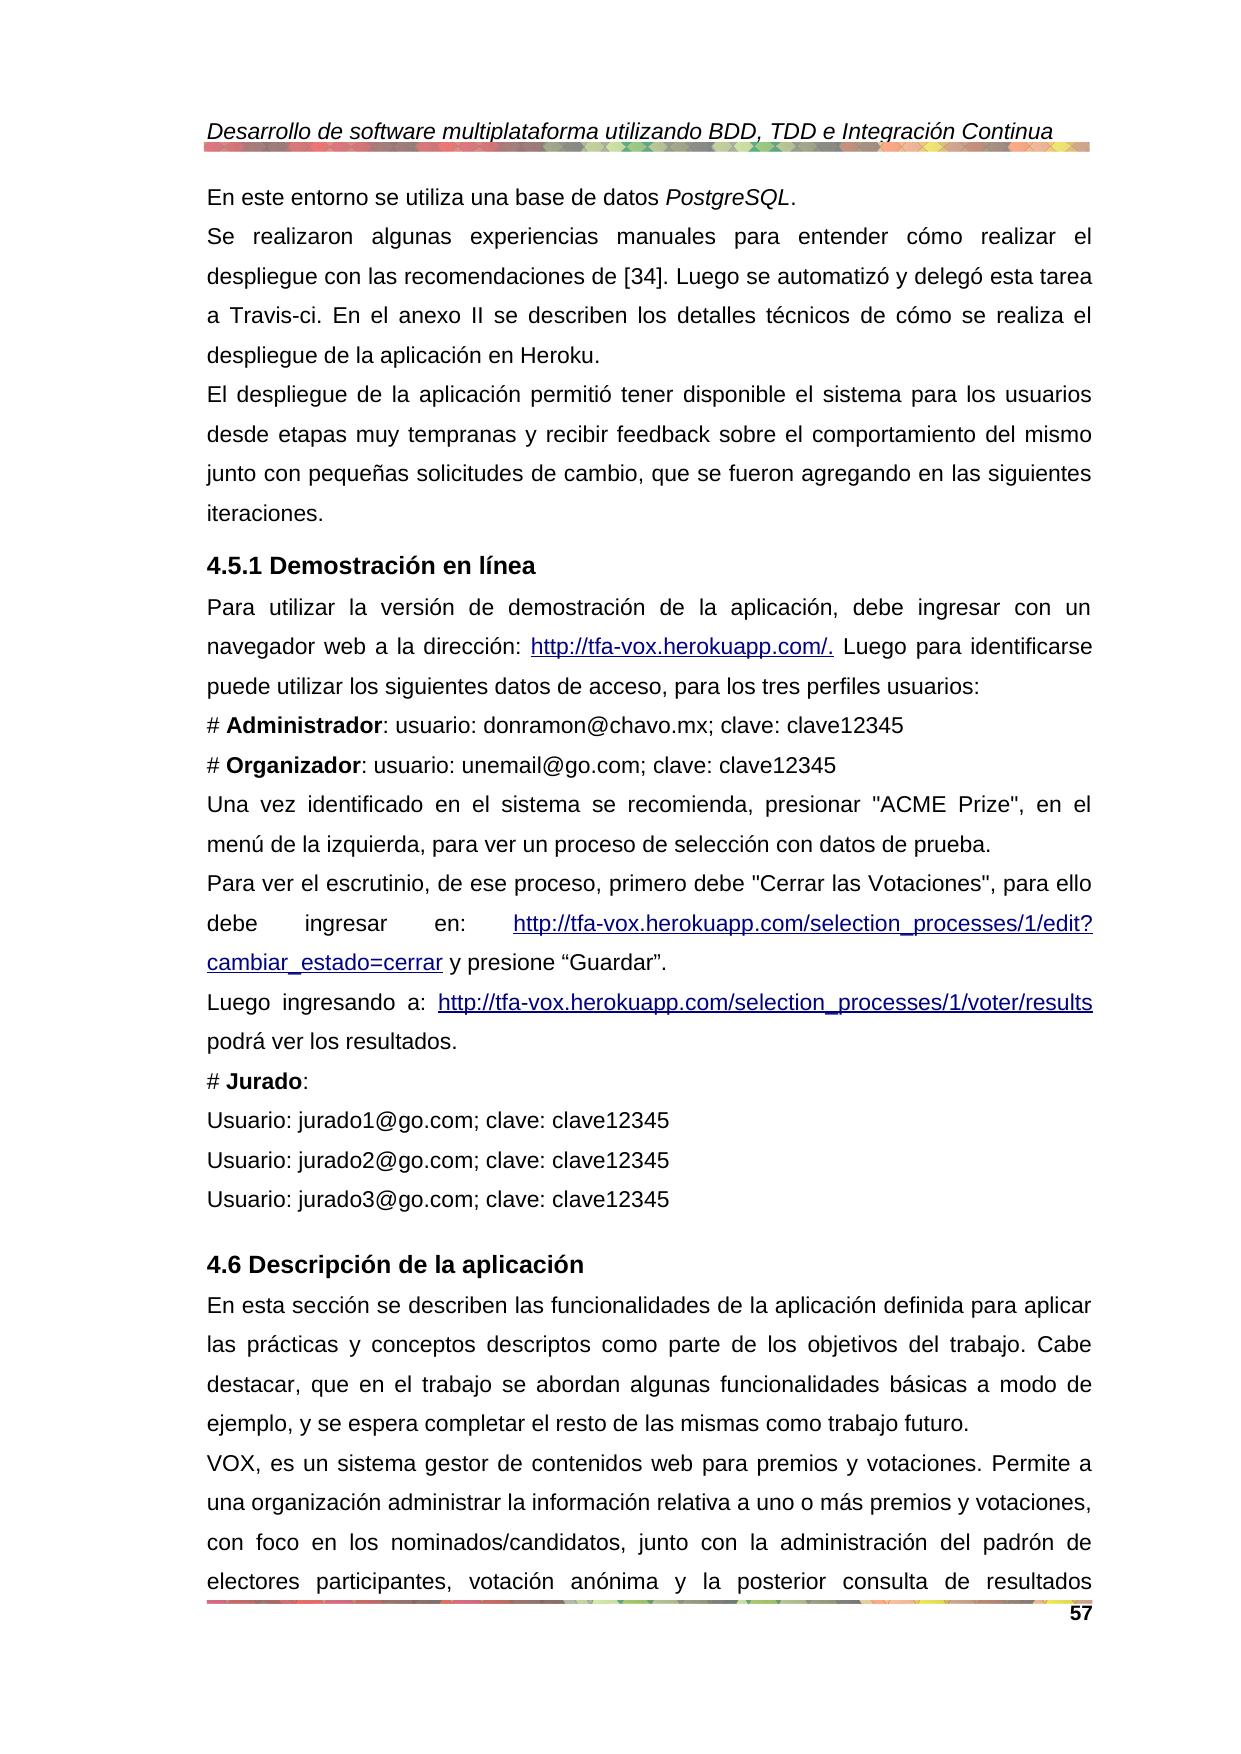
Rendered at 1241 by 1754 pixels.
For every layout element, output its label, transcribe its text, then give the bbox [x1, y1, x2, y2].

text Se realizaron algunas experiencias manuales para entender cómo realizar el despliegue con las recomendaciones de [34]. Luego se automatizó y delegó esta tarea a Travis-ci. En el anexo II se describen los detalles técnicos de cómo se realiza el despliegue de la aplicación en Heroku. [207, 223, 1093, 368]
text Usuario: jurado1@go.com; clave: clave12345 [207, 1107, 1093, 1133]
text Una vez identificado en el sistema se recomienda, presionar "ACME Prize", en el menú de la izquierda, para ver un proceso de selección con datos de prueba. [207, 791, 1093, 857]
text Para utilizar la versión de demostración de la aplicación, debe ingresar con un navegador web a la dirección: http://tfa-vox.herokuapp.com/. Luego para identificarse puede utilizar los siguientes datos de acceso, para los tres perfiles usuarios: [207, 594, 1093, 699]
text Para ver el escrutinio, de ese proceso, primero debe "Cerrar las Votaciones", para ello debe ingresar en: http://tfa-vox.herokuapp.com/selection_processes/1/edit?cambiar_estado=cerrar y presione “Guardar”. [207, 870, 1093, 976]
text Luego ingresando a: http://tfa-vox.herokuapp.com/selection_processes/1/voter/results podrá ver los resultados. [207, 989, 1093, 1054]
text # Administrador: usuario: donramon@chavo.mx; clave: clave12345 [207, 712, 1093, 739]
text Usuario: jurado2@go.com; clave: clave12345 [207, 1147, 1093, 1173]
text En este entorno se utiliza una base de datos PostgreSQL. [207, 184, 1093, 210]
text # Jurado: [207, 1068, 1093, 1094]
text Usuario: jurado3@go.com; clave: clave12345 [207, 1186, 1093, 1212]
subtitle 4.6 Descripción de la aplicación [207, 1251, 1093, 1279]
text # Organizador: usuario: unemail@go.com; clave: clave12345 [207, 752, 1093, 778]
text VOX, es un sistema gestor de contenidos web para premios y votaciones. Permite a una organización administrar la información relativa a uno o más premios y votaciones, con foco en los nominados/candidatos, junto con la administración del padrón de electores participantes, votación anónima y la posterior consulta de resultados [207, 1450, 1093, 1594]
text El despliegue de la aplicación permitió tener disponible el sistema para los usuarios desde etapas muy tempranas y recibir feedback sobre el comportamiento del mismo junto con pequeñas solicitudes de cambio, que se fueron agregando en las siguientes iteraciones. [207, 381, 1093, 526]
text [203, 142, 1090, 152]
text En esta sección se describen las funcionalidades de la aplicación definida para aplicar las prácticas y conceptos descriptos como parte de los objetivos del trabajo. Cabe destacar, que en el trabajo se abordan algunas funcionalidades básicas a modo de ejemplo, y se espera completar el resto de las mismas como trabajo futuro. [207, 1292, 1093, 1437]
text 4.5.1 Demostración en línea [207, 551, 1093, 579]
text [206, 1600, 1093, 1604]
